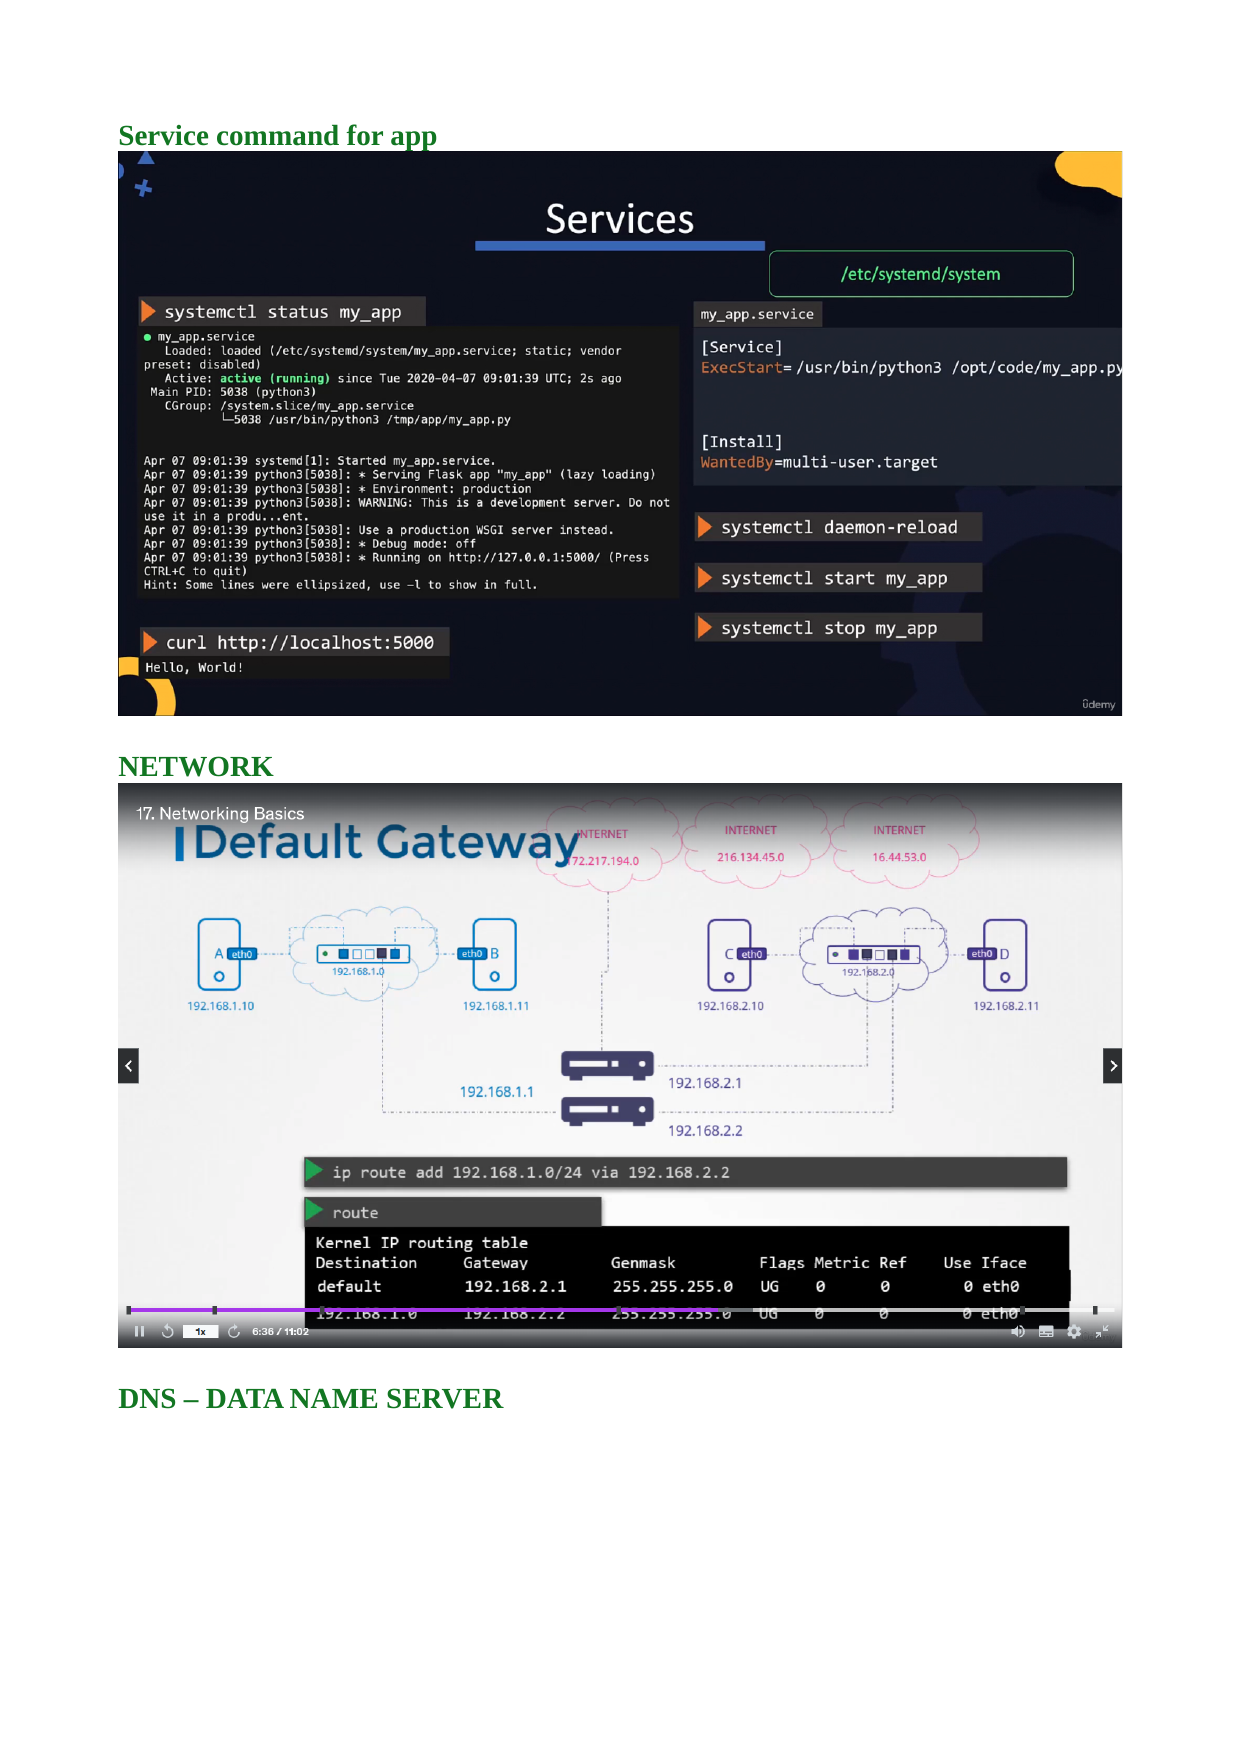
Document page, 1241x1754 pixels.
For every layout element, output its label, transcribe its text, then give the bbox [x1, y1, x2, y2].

picture [118, 151, 1123, 716]
picture [118, 783, 1123, 1348]
text DNS – DATA NAME SERVER [118, 1381, 1122, 1414]
text NETWORK [118, 749, 1122, 783]
text Service command for app [118, 118, 1122, 151]
